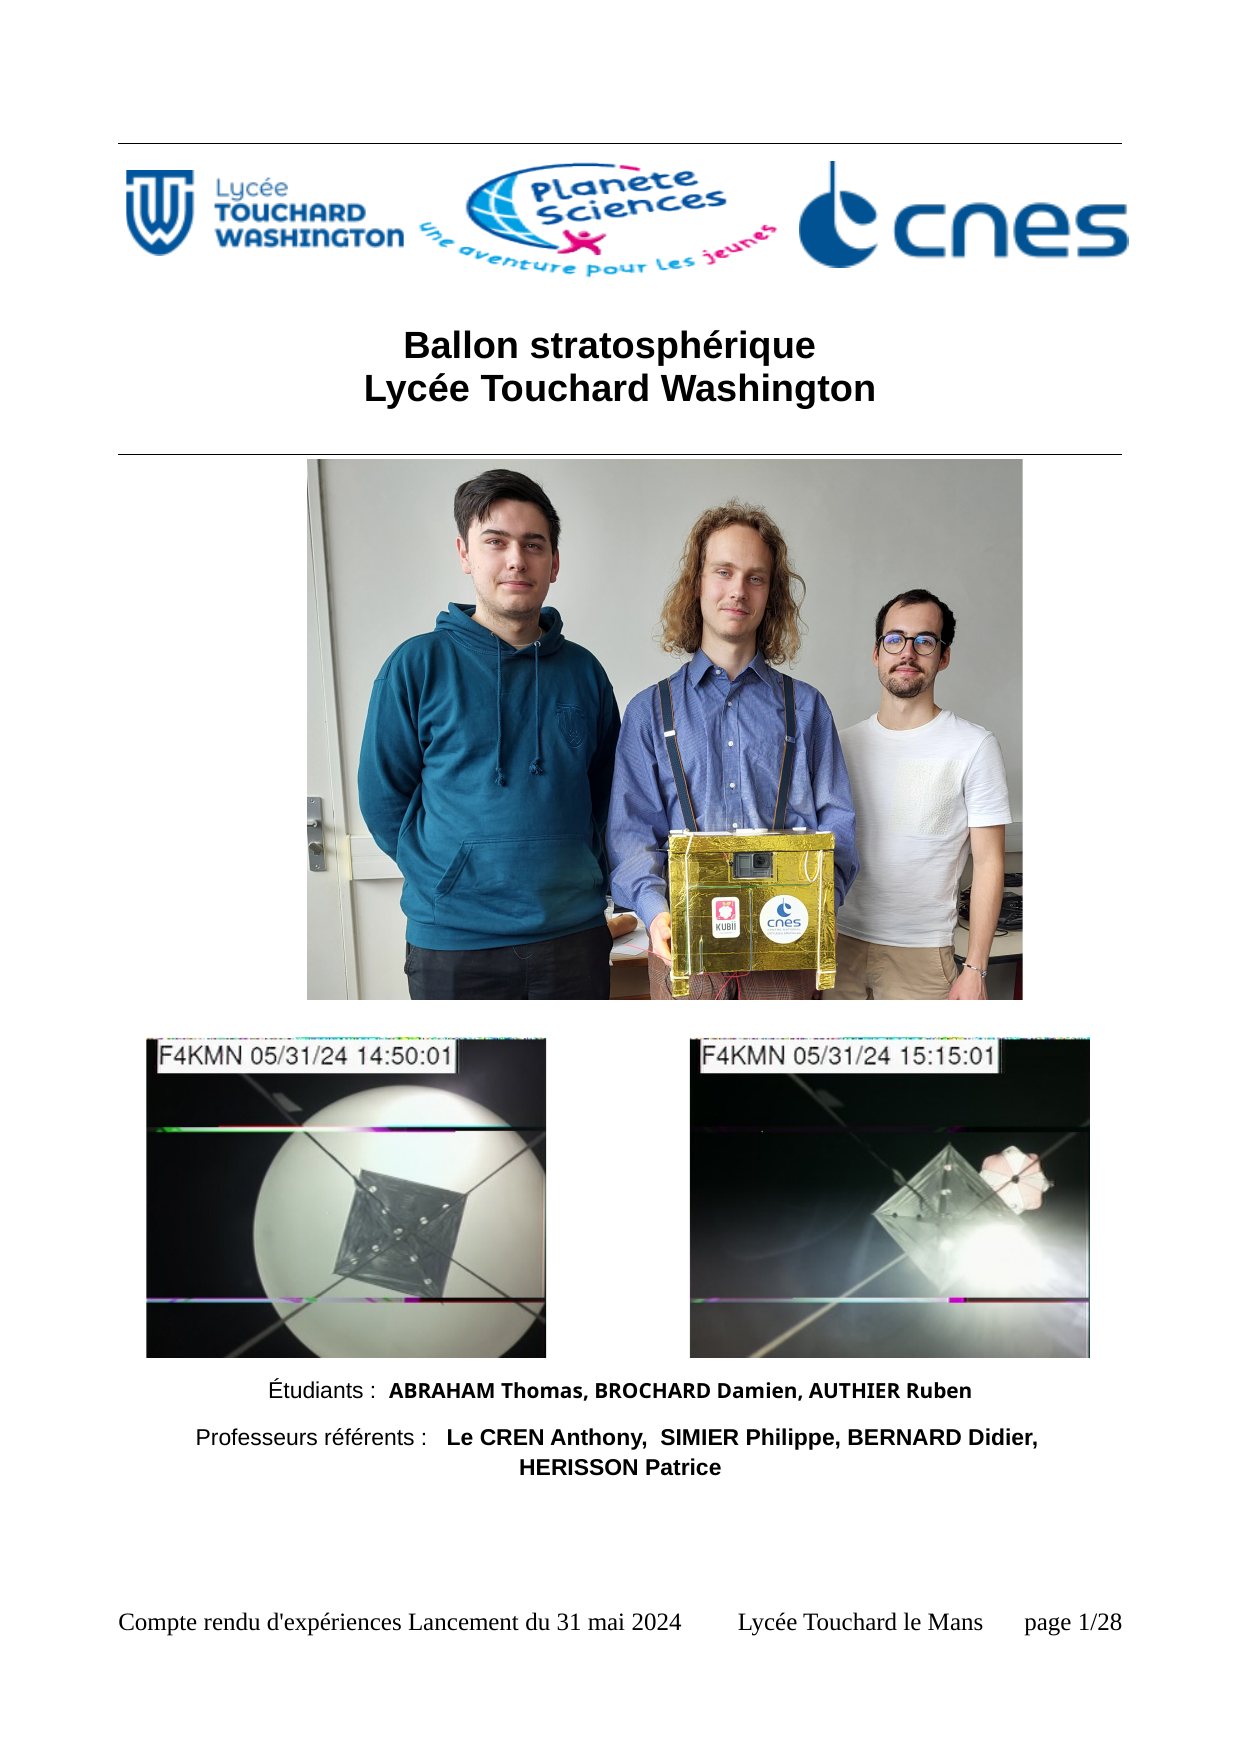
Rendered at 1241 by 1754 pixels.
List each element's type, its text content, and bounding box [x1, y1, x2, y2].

picture [417, 161, 782, 279]
picture [146, 1037, 547, 1358]
picture [126, 170, 404, 256]
picture [799, 161, 1129, 268]
subtitle Ballon stratosphérique Lycée Touchard Washington [118, 319, 1122, 410]
picture [307, 459, 1023, 1000]
text Étudiants : ABRAHAM Thomas, BROCHARD Damien, AUTHIER Ruben [118, 473, 1122, 1405]
picture [689, 1037, 1090, 1358]
text Professeurs référents : Le CREN Anthony, SIMIER Philippe, BERNARD Didier, HERISSON Patrice [118, 1424, 1122, 1480]
